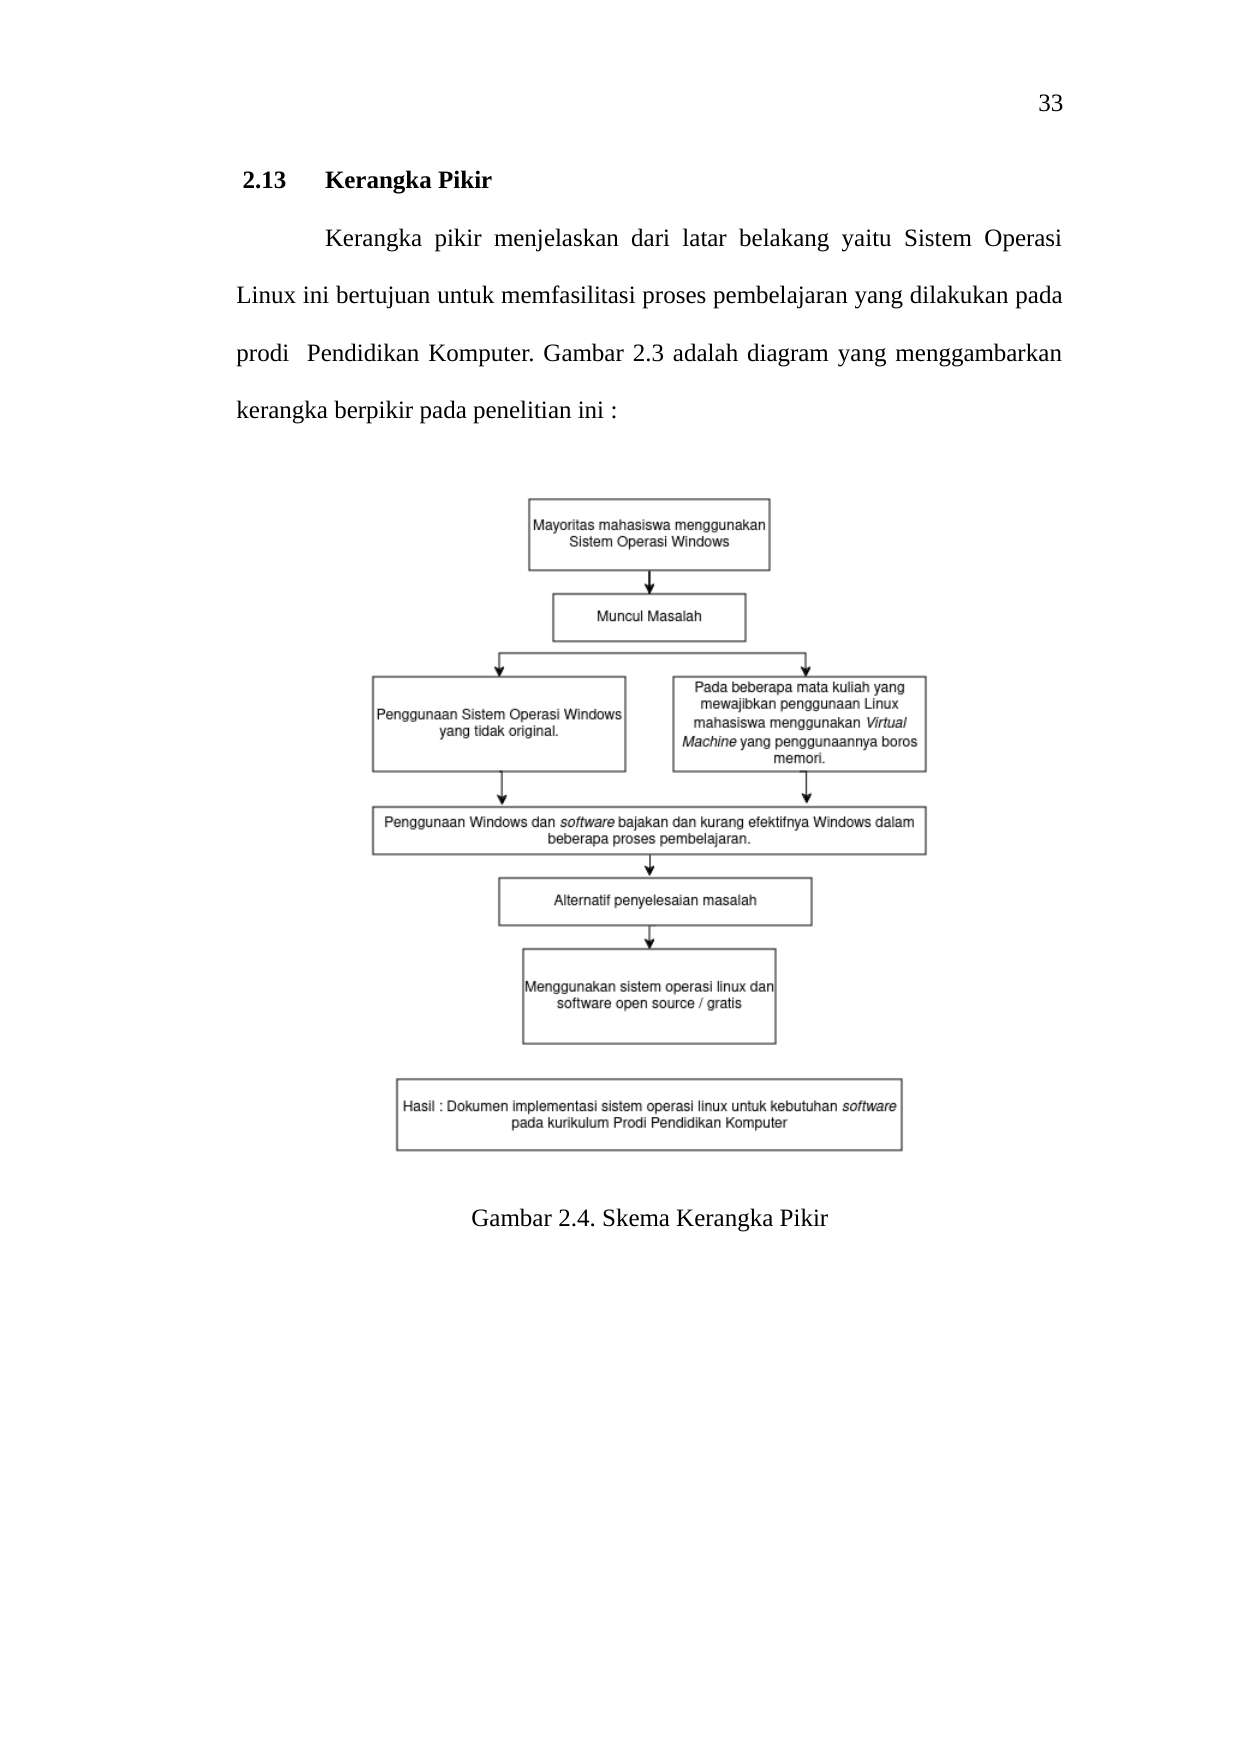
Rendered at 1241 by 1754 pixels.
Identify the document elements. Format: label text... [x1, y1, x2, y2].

picture [289, 452, 1010, 1174]
subtitle Kerangka Pikir [236, 165, 1063, 194]
text Gambar 2.4. Skema Kerangka Pikir [289, 1174, 1010, 1231]
text Kerangka pikir menjelaskan dari latar belakang yaitu Sistem Operasi Linux ini bertujuan untuk memfasilitasi proses pembelajaran yang dilakukan pada prodi Pendidikan Komputer. Gambar 2.3 adalah diagram yang menggambarkan kerangka berpikir pada penelitian ini : [236, 223, 1063, 424]
